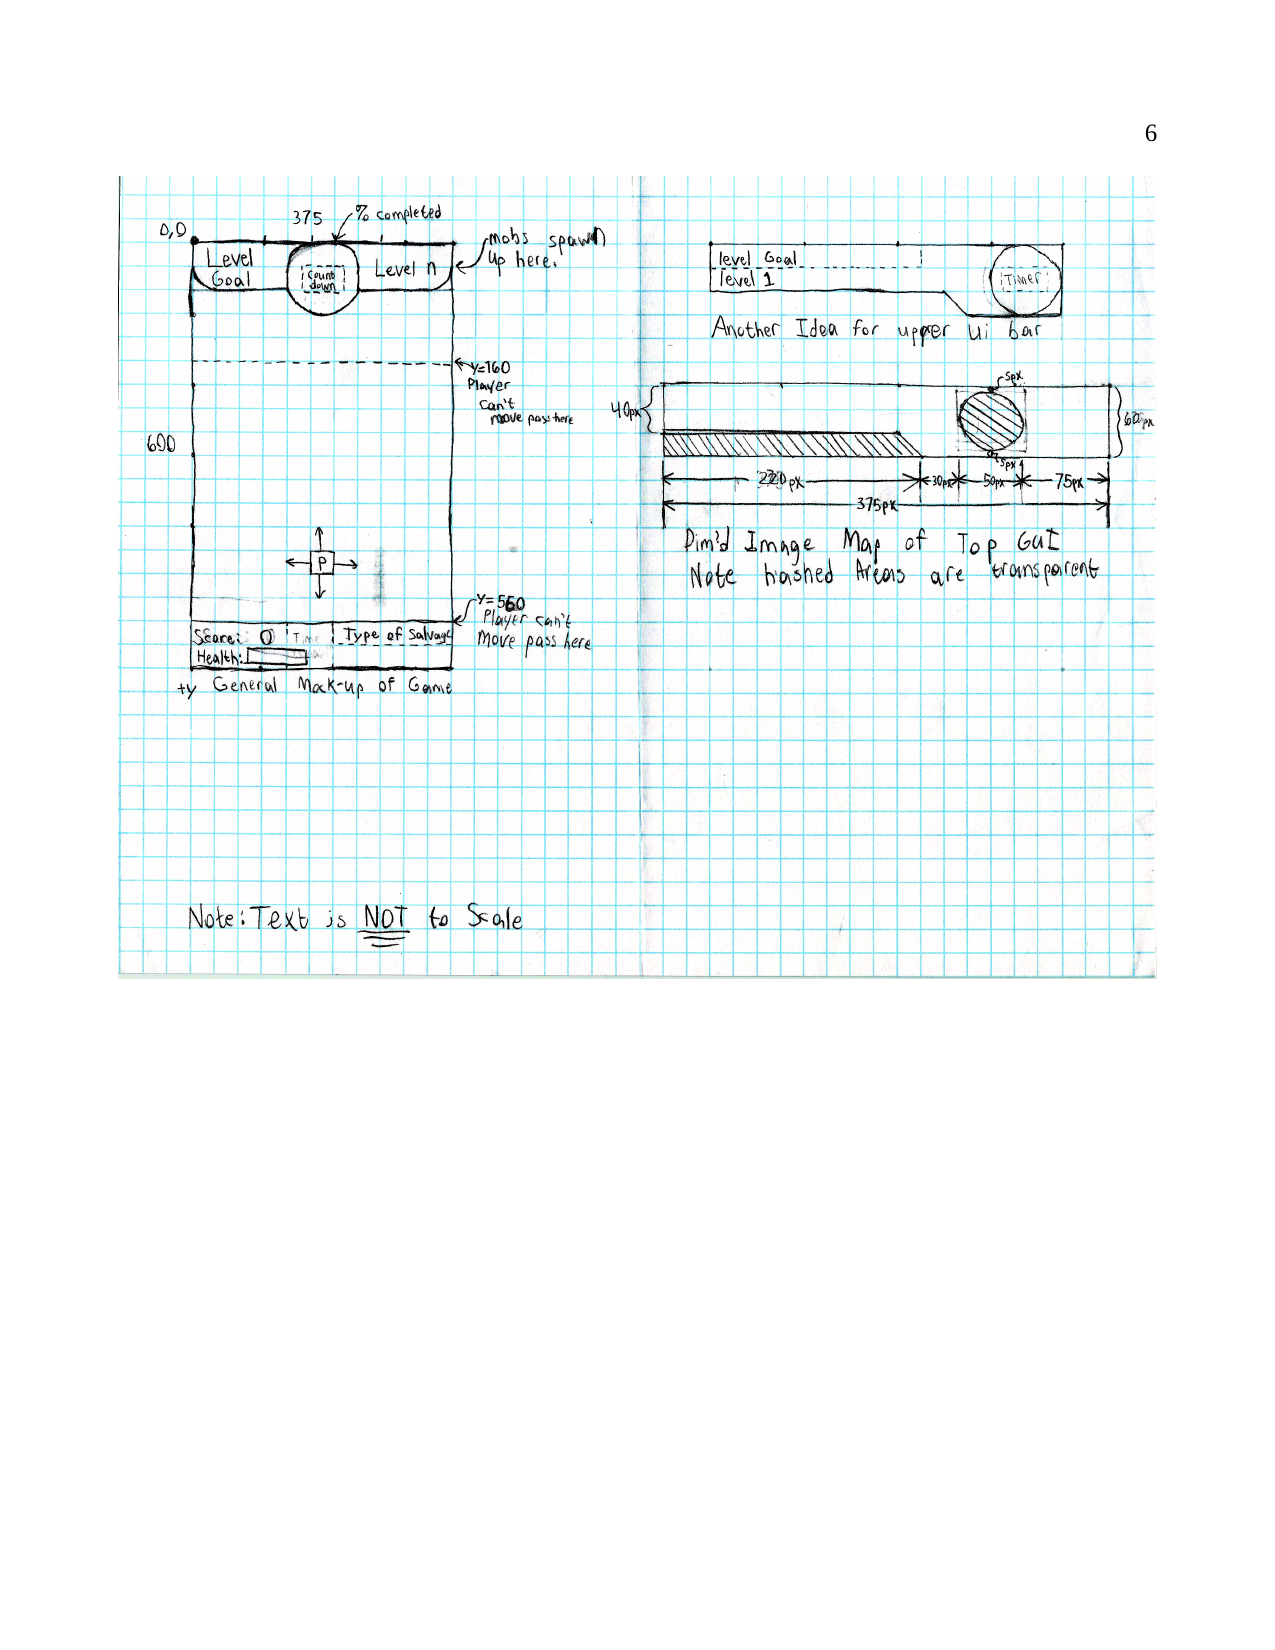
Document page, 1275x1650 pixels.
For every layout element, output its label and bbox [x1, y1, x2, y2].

picture [118, 176, 1157, 979]
